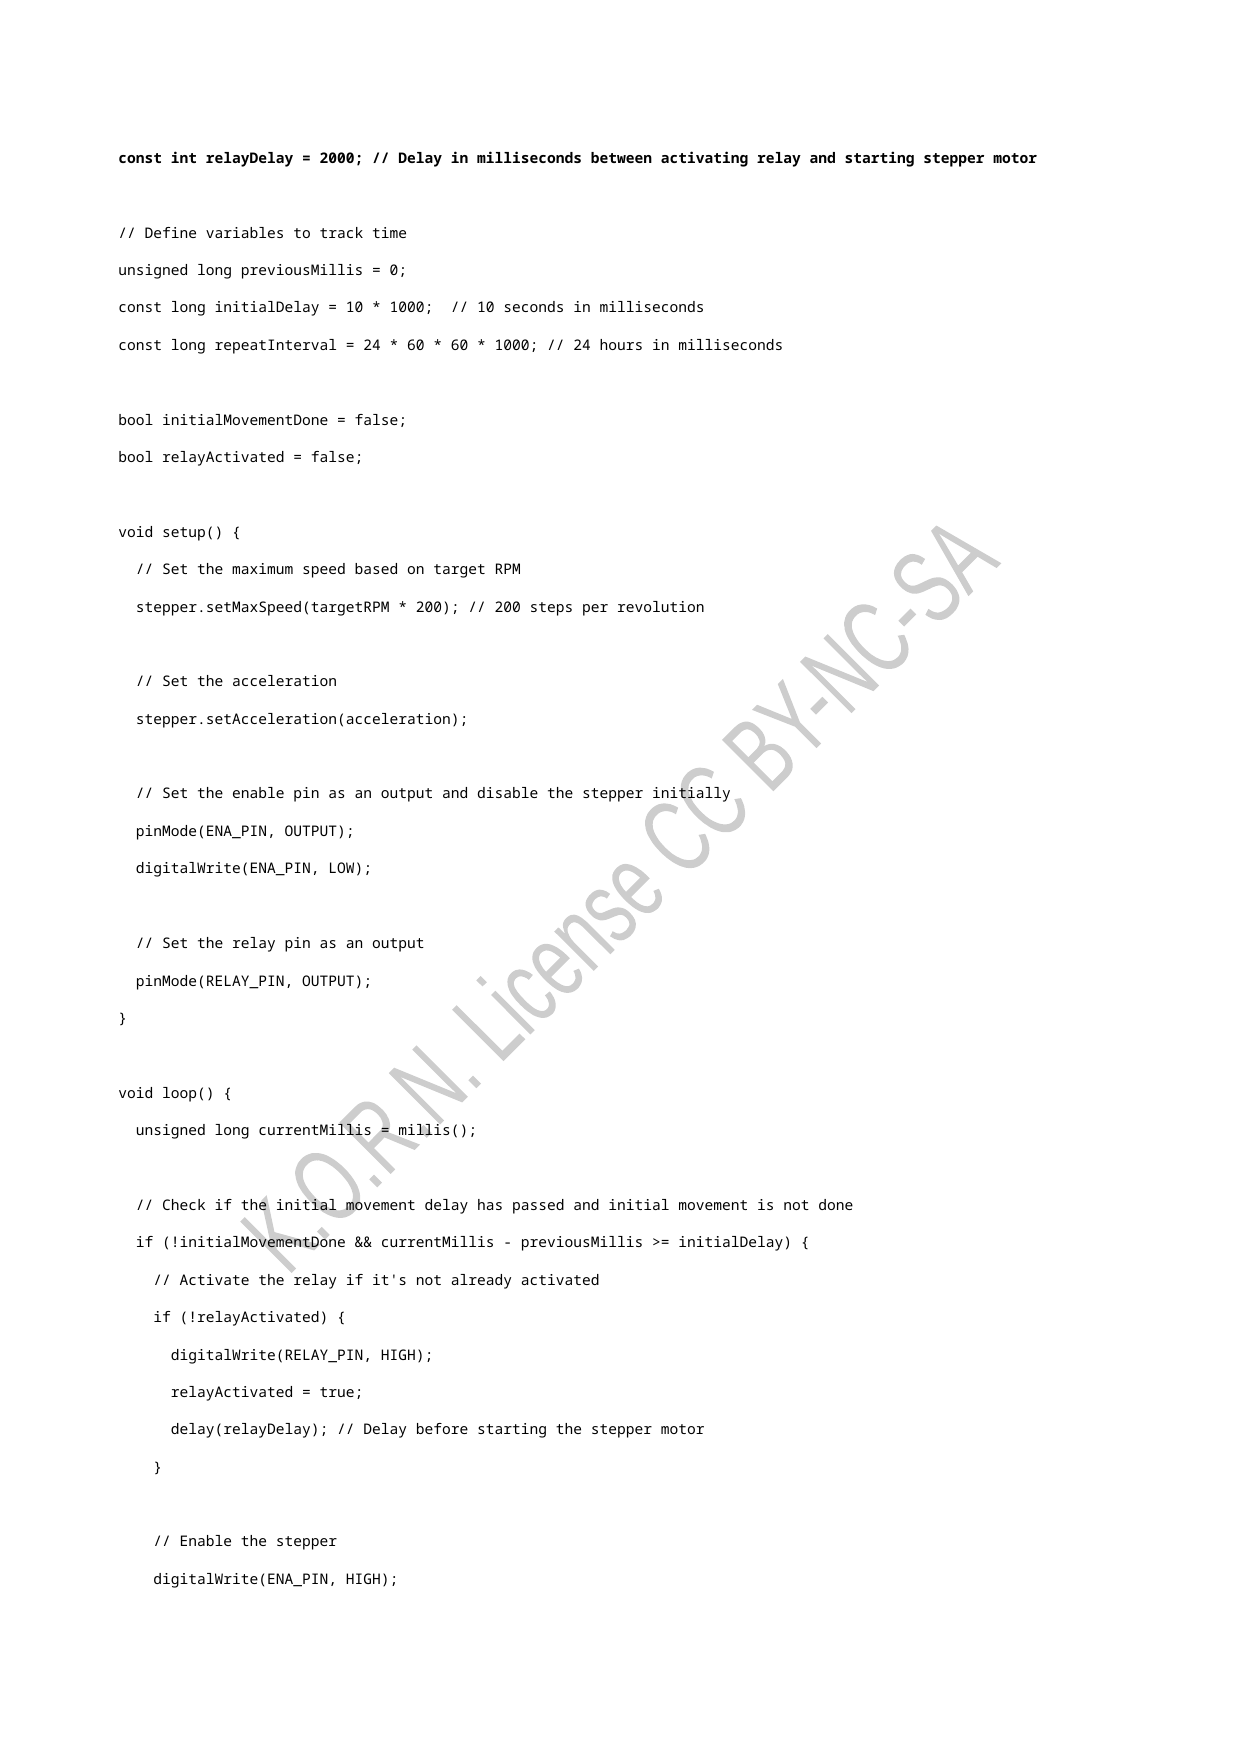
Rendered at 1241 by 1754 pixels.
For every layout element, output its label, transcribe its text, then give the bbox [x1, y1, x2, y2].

text } [118, 1008, 469, 1028]
text [866, 671, 1122, 691]
text [819, 671, 870, 691]
text // Define variables to track time [118, 222, 1122, 242]
text } [118, 1456, 1122, 1476]
text [569, 933, 608, 953]
text // Set the enable pin as an output and disable the stepper initially [118, 783, 685, 803]
text delay(relayDelay); // Delay before starting the stepper motor [118, 1419, 1122, 1439]
text // Set the acceleration [118, 671, 828, 691]
text [599, 933, 1122, 953]
text pinMode(ENA_PIN, OUTPUT); [118, 821, 650, 841]
text if (!initialMovementDone && currentMillis - previousMillis >= initialDelay) { [118, 1232, 269, 1252]
text [514, 970, 556, 990]
text // Check if the initial movement delay has passed and initial movement is not done [118, 1195, 265, 1214]
text [514, 1008, 1122, 1028]
text [653, 821, 1122, 841]
text // Activate the relay if it's not already activated [118, 1269, 1122, 1289]
text bool initialMovementDone = false; [118, 409, 1122, 429]
text stepper.setMaxSpeed(targetRPM * 200); // 200 steps per revolution [118, 596, 952, 616]
text const long repeatInterval = 24 * 60 * 60 * 1000; // 24 hours in milliseconds [118, 334, 1122, 354]
text [407, 1082, 458, 1102]
text [963, 559, 1122, 579]
text [951, 596, 1122, 616]
text [455, 1082, 1122, 1102]
text [461, 1008, 522, 1028]
text if (!relayActivated) { [118, 1307, 1122, 1327]
text void setup() { [118, 522, 1122, 541]
text const int relayDelay = 2000; // Delay in milliseconds between activating relay and starting stepper motor [118, 148, 1122, 167]
text digitalWrite(RELAY_PIN, HIGH); [118, 1344, 1122, 1364]
text [902, 559, 958, 579]
text void loop() { [118, 1082, 416, 1102]
text bool relayActivated = false; [118, 447, 1122, 467]
text // Enable the stepper [118, 1531, 1122, 1551]
text // Set the relay pin as an output [118, 933, 574, 953]
text const long initialDelay = 10 * 1000; // 10 seconds in milliseconds [118, 297, 1122, 317]
text relayActivated = true; [118, 1382, 1122, 1402]
text unsigned long currentMillis = millis(); [118, 1120, 355, 1140]
text unsigned long currentMillis = millis(); [389, 1120, 1122, 1140]
text digitalWrite(ENA_PIN, HIGH); [118, 1569, 1122, 1588]
text // Set the enable pin as an output and disable the stepper initially [689, 783, 1122, 803]
text pinMode(RELAY_PIN, OUTPUT); [118, 970, 514, 990]
text if (!initialMovementDone && currentMillis - previousMillis >= initialDelay) { [277, 1232, 1122, 1252]
text [578, 970, 1122, 990]
text // Check if the initial movement delay has passed and initial movement is not done [354, 1195, 1122, 1214]
text stepper.setAcceleration(acceleration); [118, 708, 795, 728]
text digitalWrite(ENA_PIN, LOW); [118, 858, 1122, 878]
text // Set the maximum speed based on target RPM [118, 559, 900, 579]
text unsigned long previousMillis = 0; [118, 260, 1122, 280]
text [795, 708, 1122, 728]
